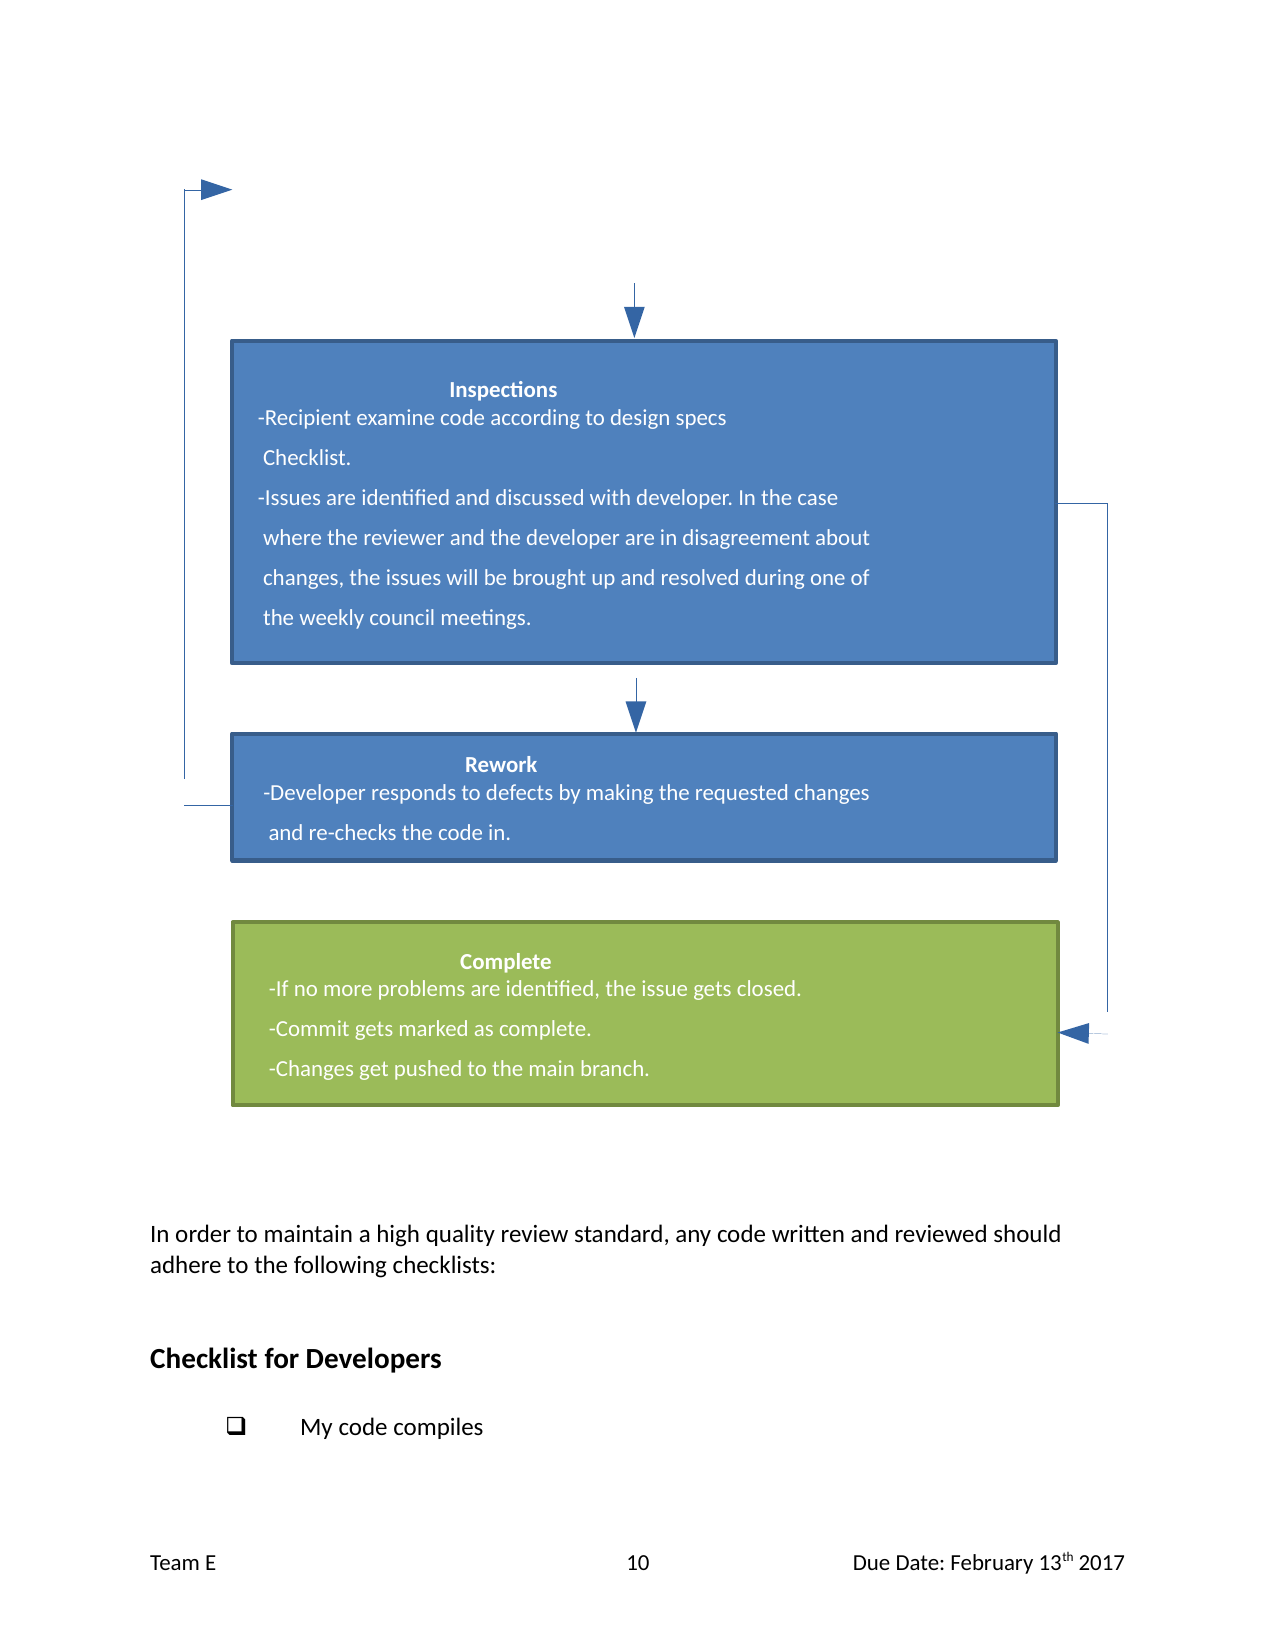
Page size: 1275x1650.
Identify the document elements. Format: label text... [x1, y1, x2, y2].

text In order to maintain a high quality review standard, any code written and reviewed should adhere to the following checklists: [150, 1218, 1125, 1279]
text Checklist for Developers [150, 1340, 1125, 1376]
list q My code compiles [225, 1412, 1125, 1442]
